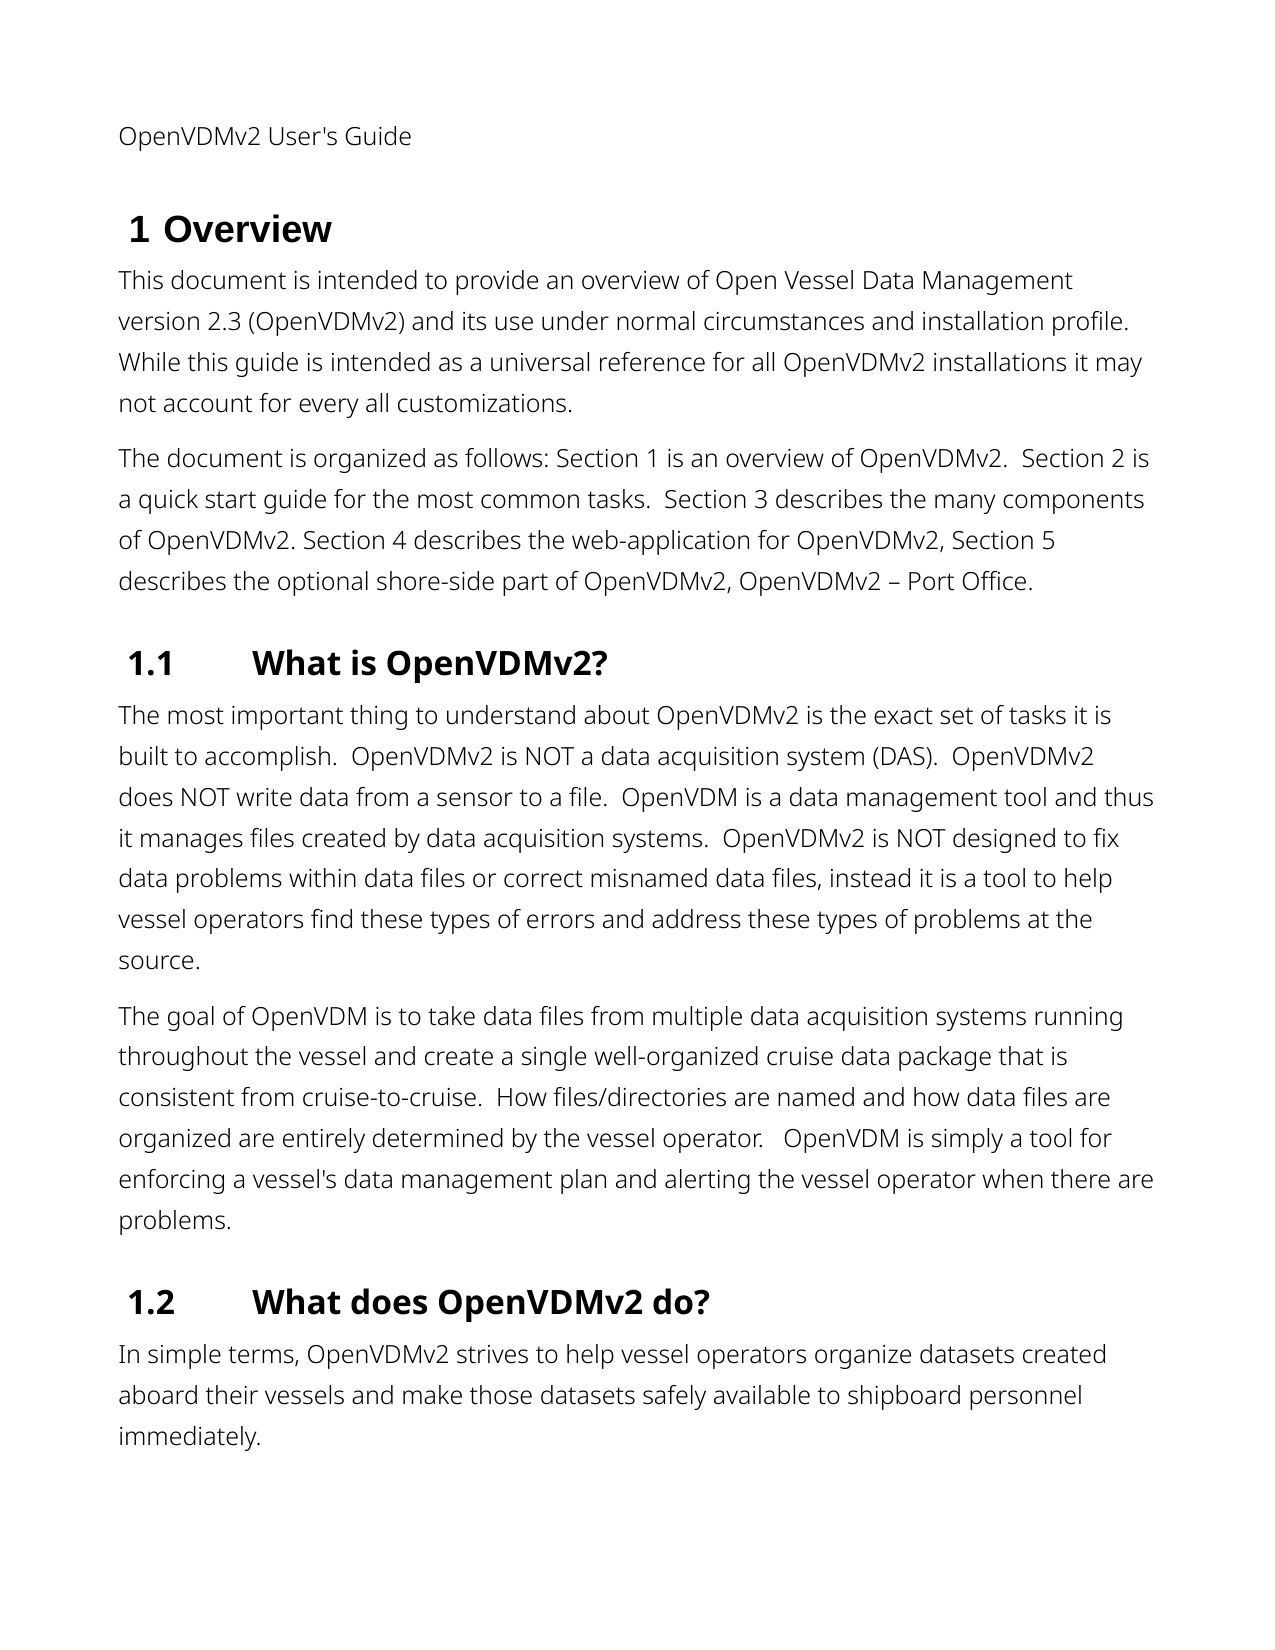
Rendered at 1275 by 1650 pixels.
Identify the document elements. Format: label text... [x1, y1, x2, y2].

text In simple terms, OpenVDMv2 strives to help vessel operators organize datasets created aboard their vessels and make those datasets safely available to shipboard personnel immediately. [118, 1337, 1157, 1452]
text The most important thing to understand about OpenVDMv2 is the exact set of tasks it is built to accomplish. OpenVDMv2 is NOT a data acquisition system (DAS). OpenVDMv2 does NOT write data from a sensor to a file. OpenVDM is a data management tool and thus it manages files created by data acquisition systems. OpenVDMv2 is NOT designed to fix data problems within data files or correct misnamed data files, instead it is a tool to help vessel operators find these types of errors and address these types of problems at the source. [118, 698, 1157, 977]
subtitle Overview [118, 207, 1157, 250]
text The document is organized as follows: Section 1 is an overview of OpenVDMv2. Section 2 is a quick start guide for the most common tasks. Section 3 describes the many components of OpenVDMv2. Section 4 describes the web-application for OpenVDMv2, Section 5 describes the optional shore-side part of OpenVDMv2, OpenVDMv2 – Port Office. [118, 441, 1157, 597]
text This document is intended to provide an overview of Open Vessel Data Management version 2.3 (OpenVDMv2) and its use under normal circumstances and installation profile. While this guide is intended as a universal reference for all OpenVDMv2 installations it may not account for every all customizations. [118, 263, 1157, 419]
subtitle What does OpenVDMv2 do? [118, 1278, 1157, 1324]
subtitle What is OpenVDMv2? [118, 639, 1157, 685]
text The goal of OpenVDM is to take data files from multiple data acquisition systems running throughout the vessel and create a single well-organized cruise data package that is consistent from cruise-to-cruise. How files/directories are named and how data files are organized are entirely determined by the vessel operator. OpenVDM is simply a tool for enforcing a vessel's data management plan and alerting the vessel operator when there are problems. [118, 998, 1157, 1236]
